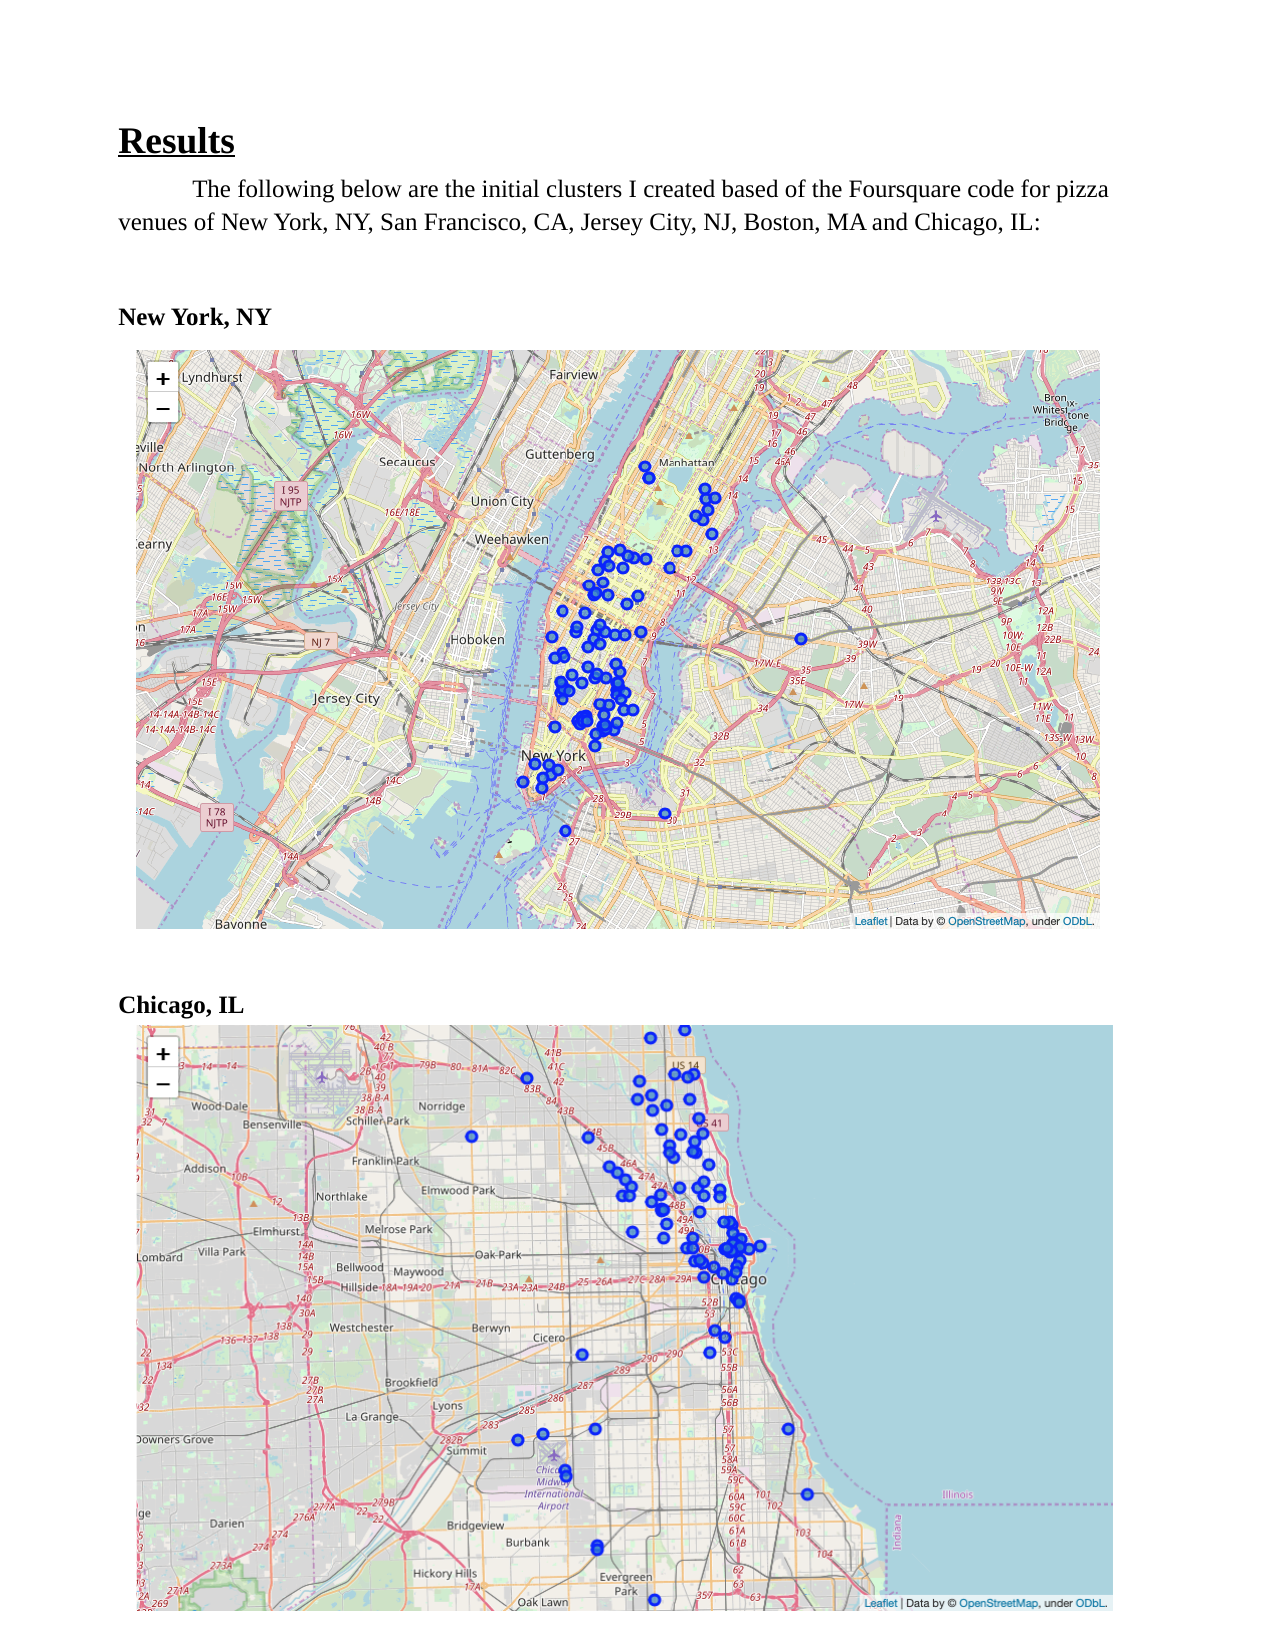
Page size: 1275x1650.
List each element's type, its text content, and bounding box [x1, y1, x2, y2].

picture [134, 349, 1105, 932]
text Chicago, IL [118, 991, 1157, 1019]
picture [136, 1025, 1117, 1611]
subtitle Results [118, 118, 1157, 161]
text The following below are the initial clusters I created based of the Foursquare code for pizza venues of New York, NY, San Francisco, CA, Jersey City, NJ, Boston, MA and Chicago, IL: [118, 174, 1157, 236]
text New York, NY [118, 302, 1157, 331]
